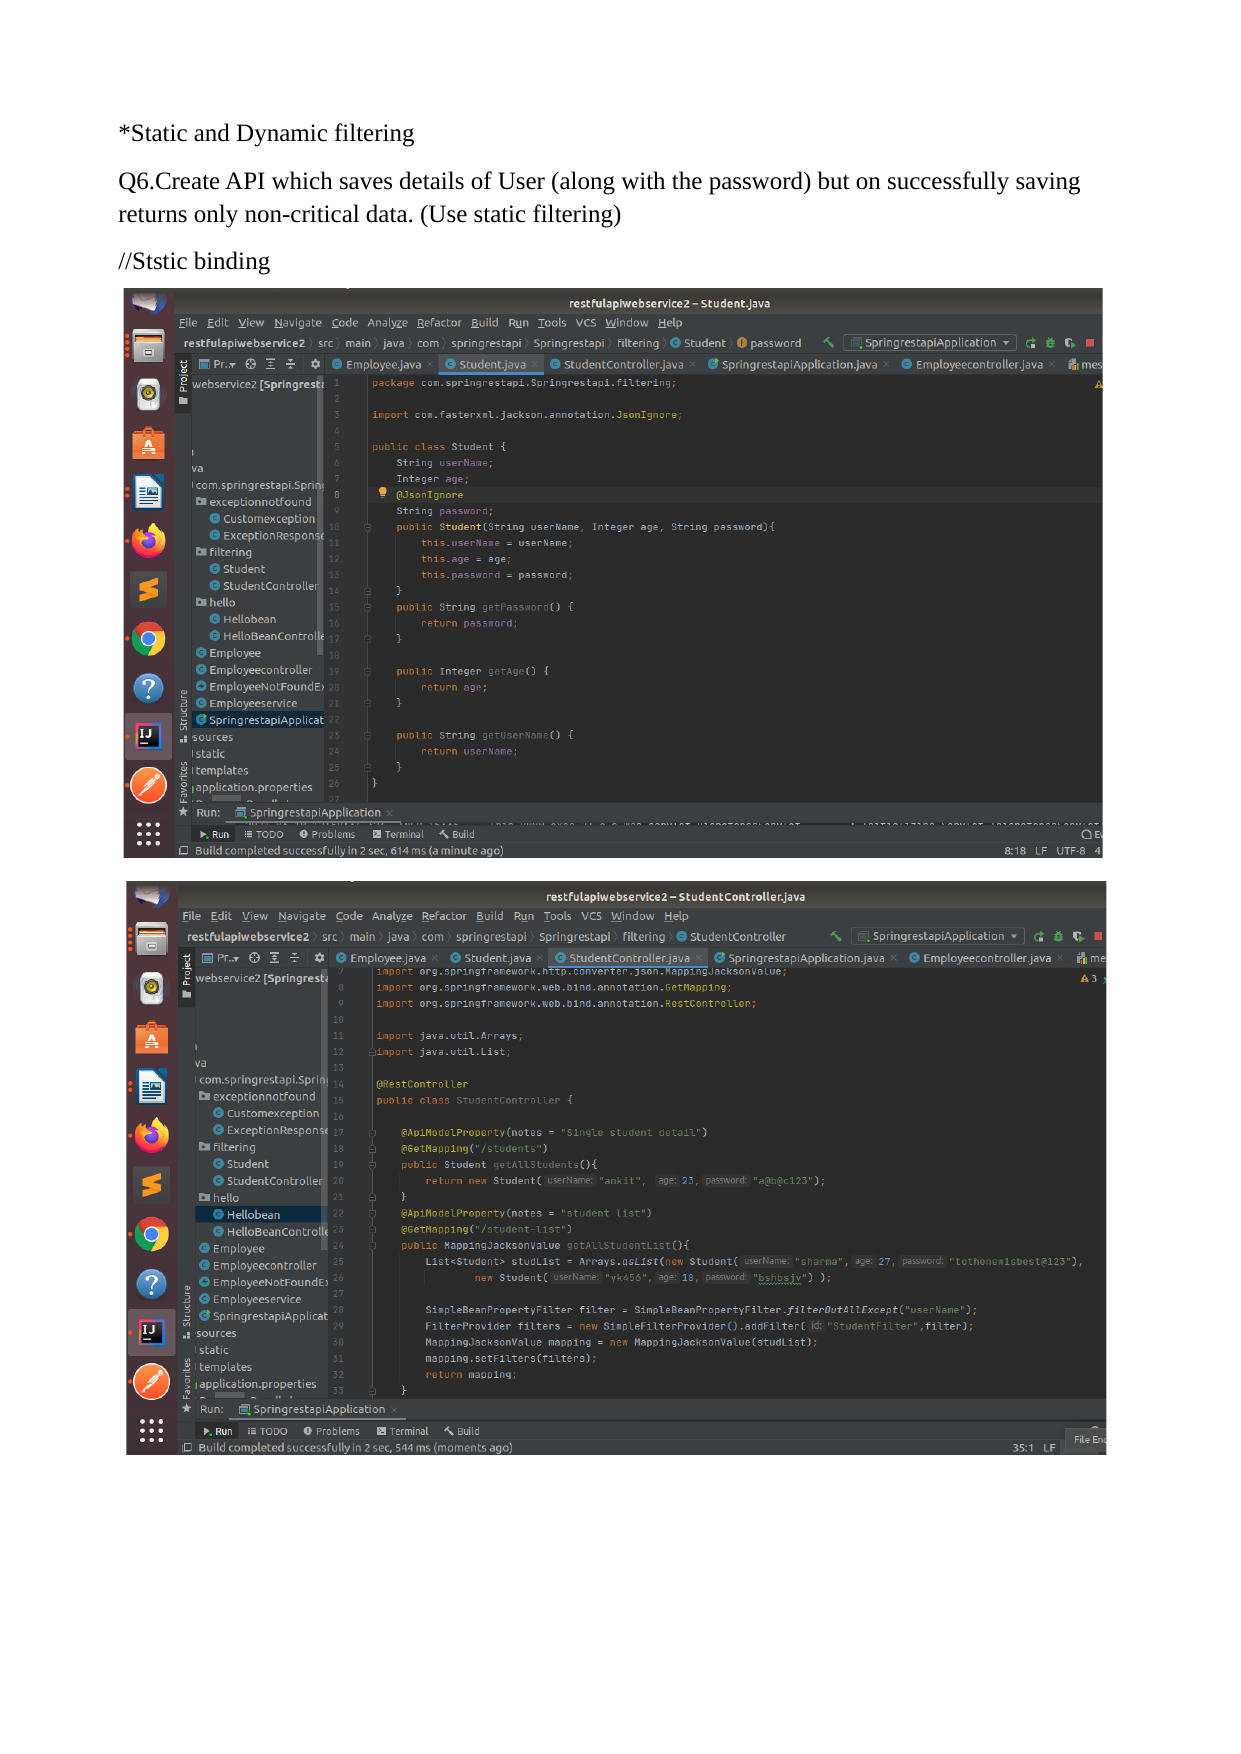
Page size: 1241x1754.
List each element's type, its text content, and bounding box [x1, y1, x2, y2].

text //Ststic binding [118, 246, 1122, 275]
picture [126, 881, 1107, 1455]
text *Static and Dynamic filtering [118, 118, 1122, 147]
picture [123, 288, 1103, 858]
text Q6.Create API which saves details of User (along with the password) but on successfully saving returns only non-critical data. (Use static filtering) [118, 166, 1122, 227]
